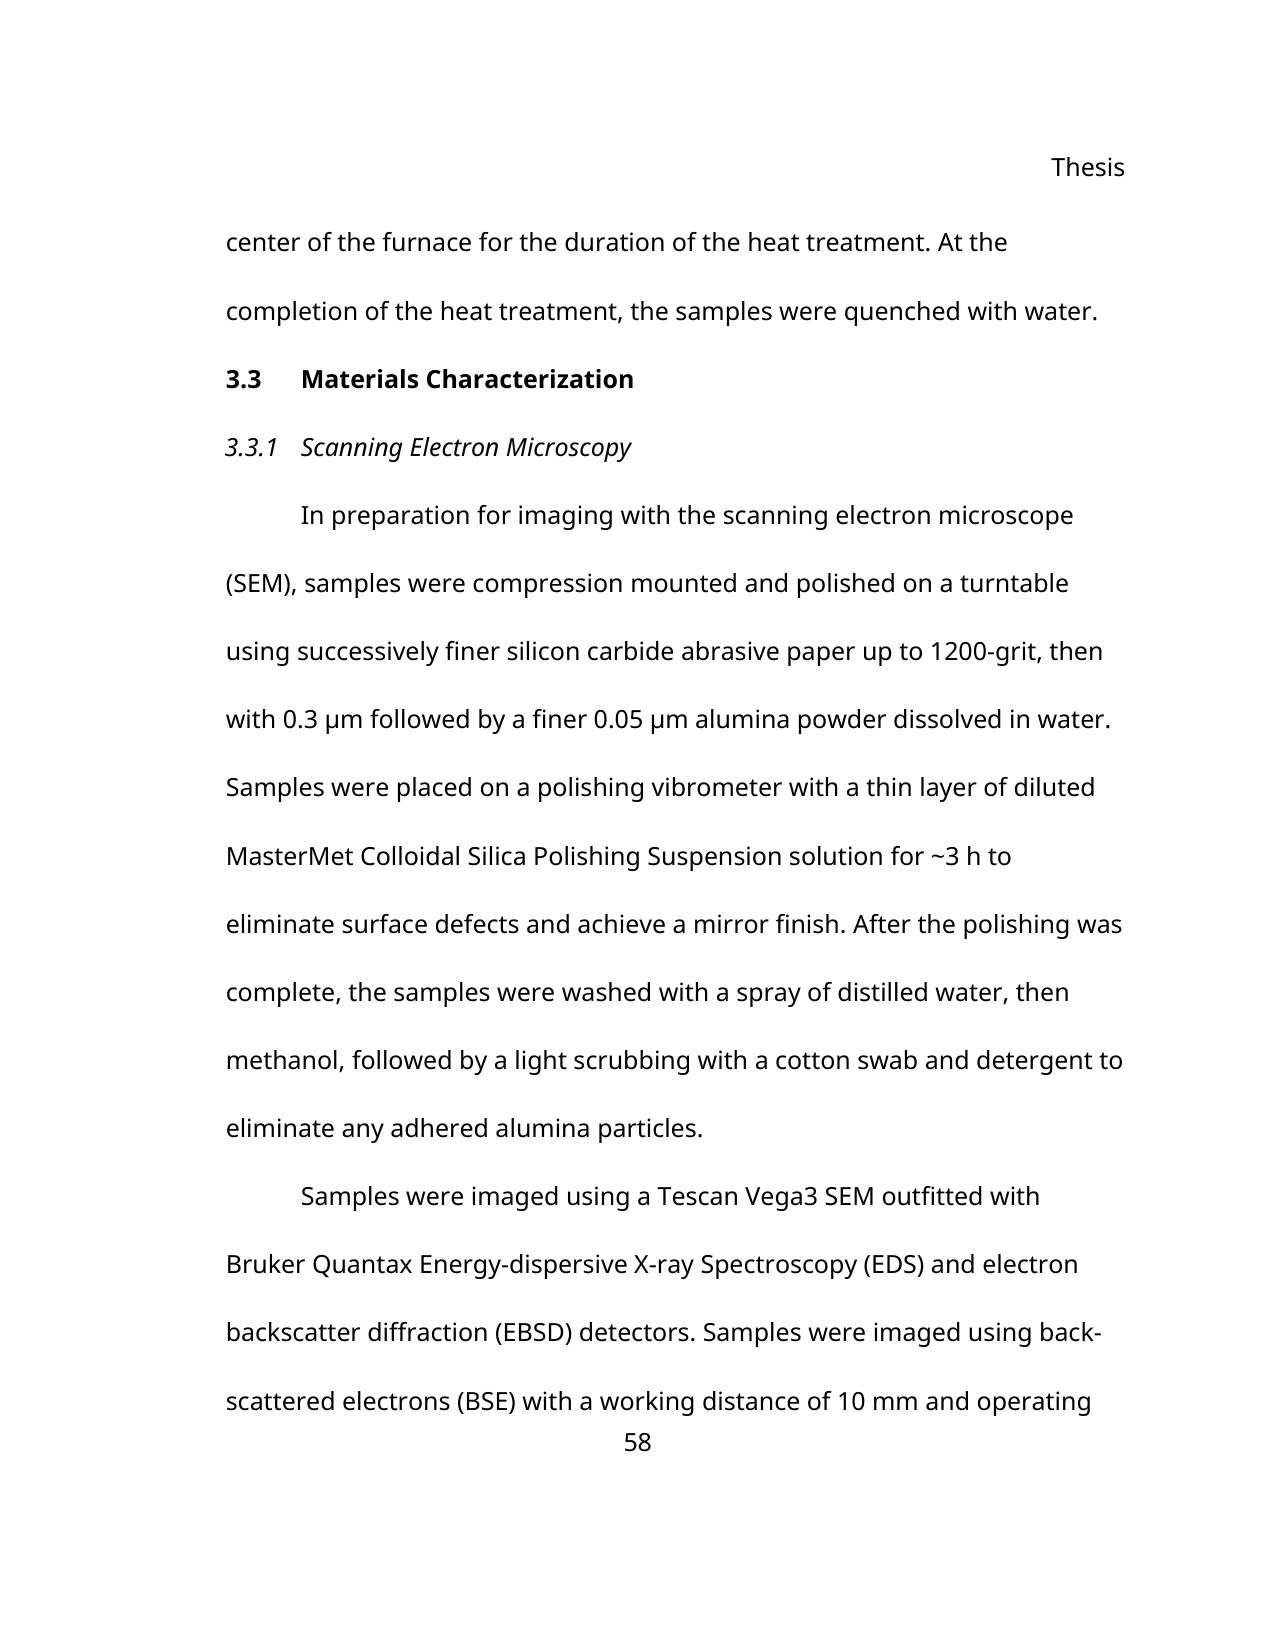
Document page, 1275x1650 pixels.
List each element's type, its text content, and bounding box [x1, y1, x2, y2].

text 3.3 Materials Characterization [224, 361, 1125, 395]
text Samples were imaged using a Tescan Vega3 SEM outfitted with Bruker Quantax Energy-dispersive X-ray Spectroscopy (EDS) and electron backscatter diffraction (EBSD) detectors. Samples were imaged using back-scattered electrons (BSE) with a working distance of 10 mm and operating [224, 1179, 1125, 1417]
text In preparation for imaging with the scanning electron microscope (SEM), samples were compression mounted and polished on a turntable using successively finer silicon carbide abrasive paper up to 1200-grit, then with 0.3 µm followed by a finer 0.05 µm alumina powder dissolved in water. Samples were placed on a polishing vibrometer with a thin layer of diluted MasterMet Colloidal Silica Polishing Suspension solution for ~3 h to eliminate surface defects and achieve a mirror finish. After the polishing was complete, the samples were washed with a spray of distilled water, then methanol, followed by a light scrubbing with a cotton swab and detergent to eliminate any adhered alumina particles. [224, 497, 1125, 1145]
text center of the furnace for the duration of the heat treatment. At the completion of the heat treatment, the samples were quenched with water. [224, 225, 1125, 327]
text 3.3.1 Scanning Electron Microscopy [224, 429, 1125, 463]
